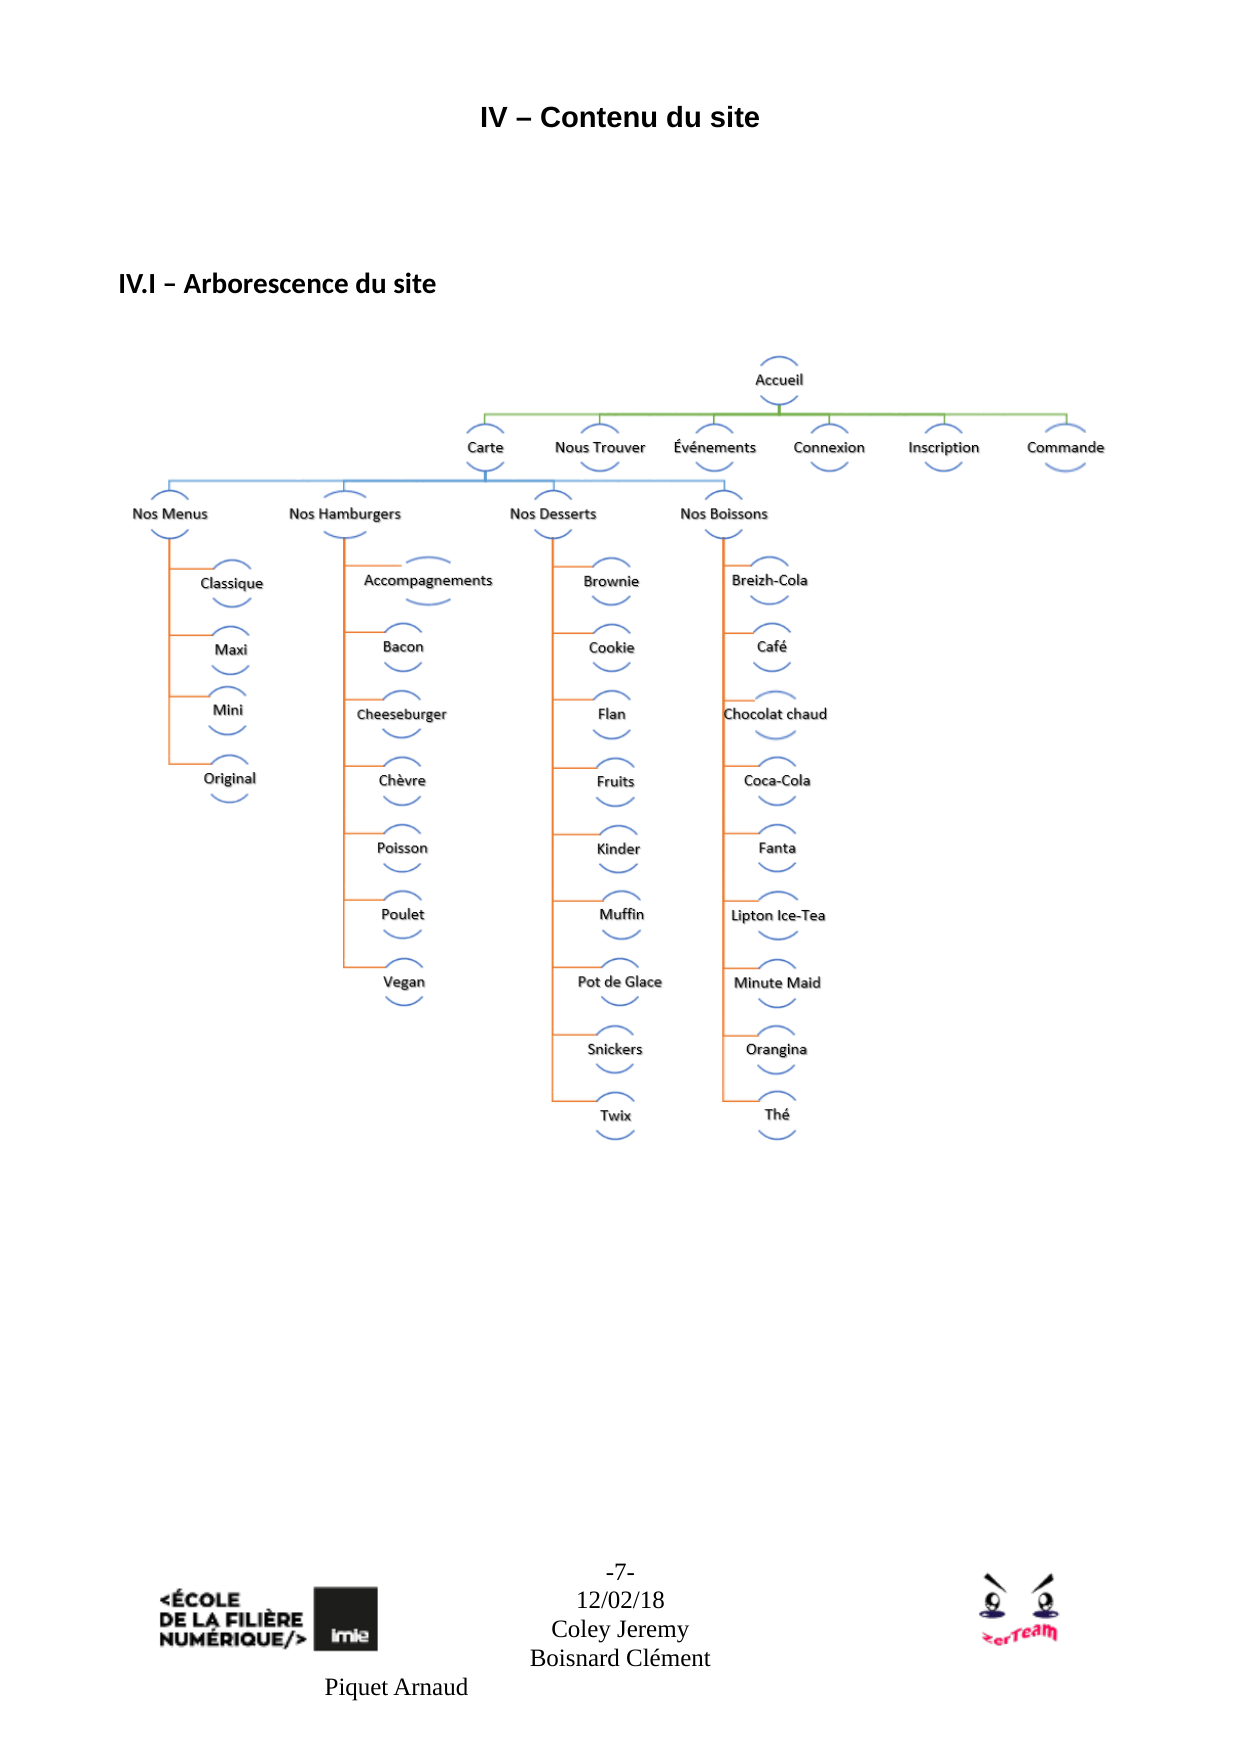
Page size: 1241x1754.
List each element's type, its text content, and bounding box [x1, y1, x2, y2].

subtitle IV.I – Arborescence du site [118, 265, 1122, 301]
subtitle IV – Contenu du site [118, 100, 1122, 133]
